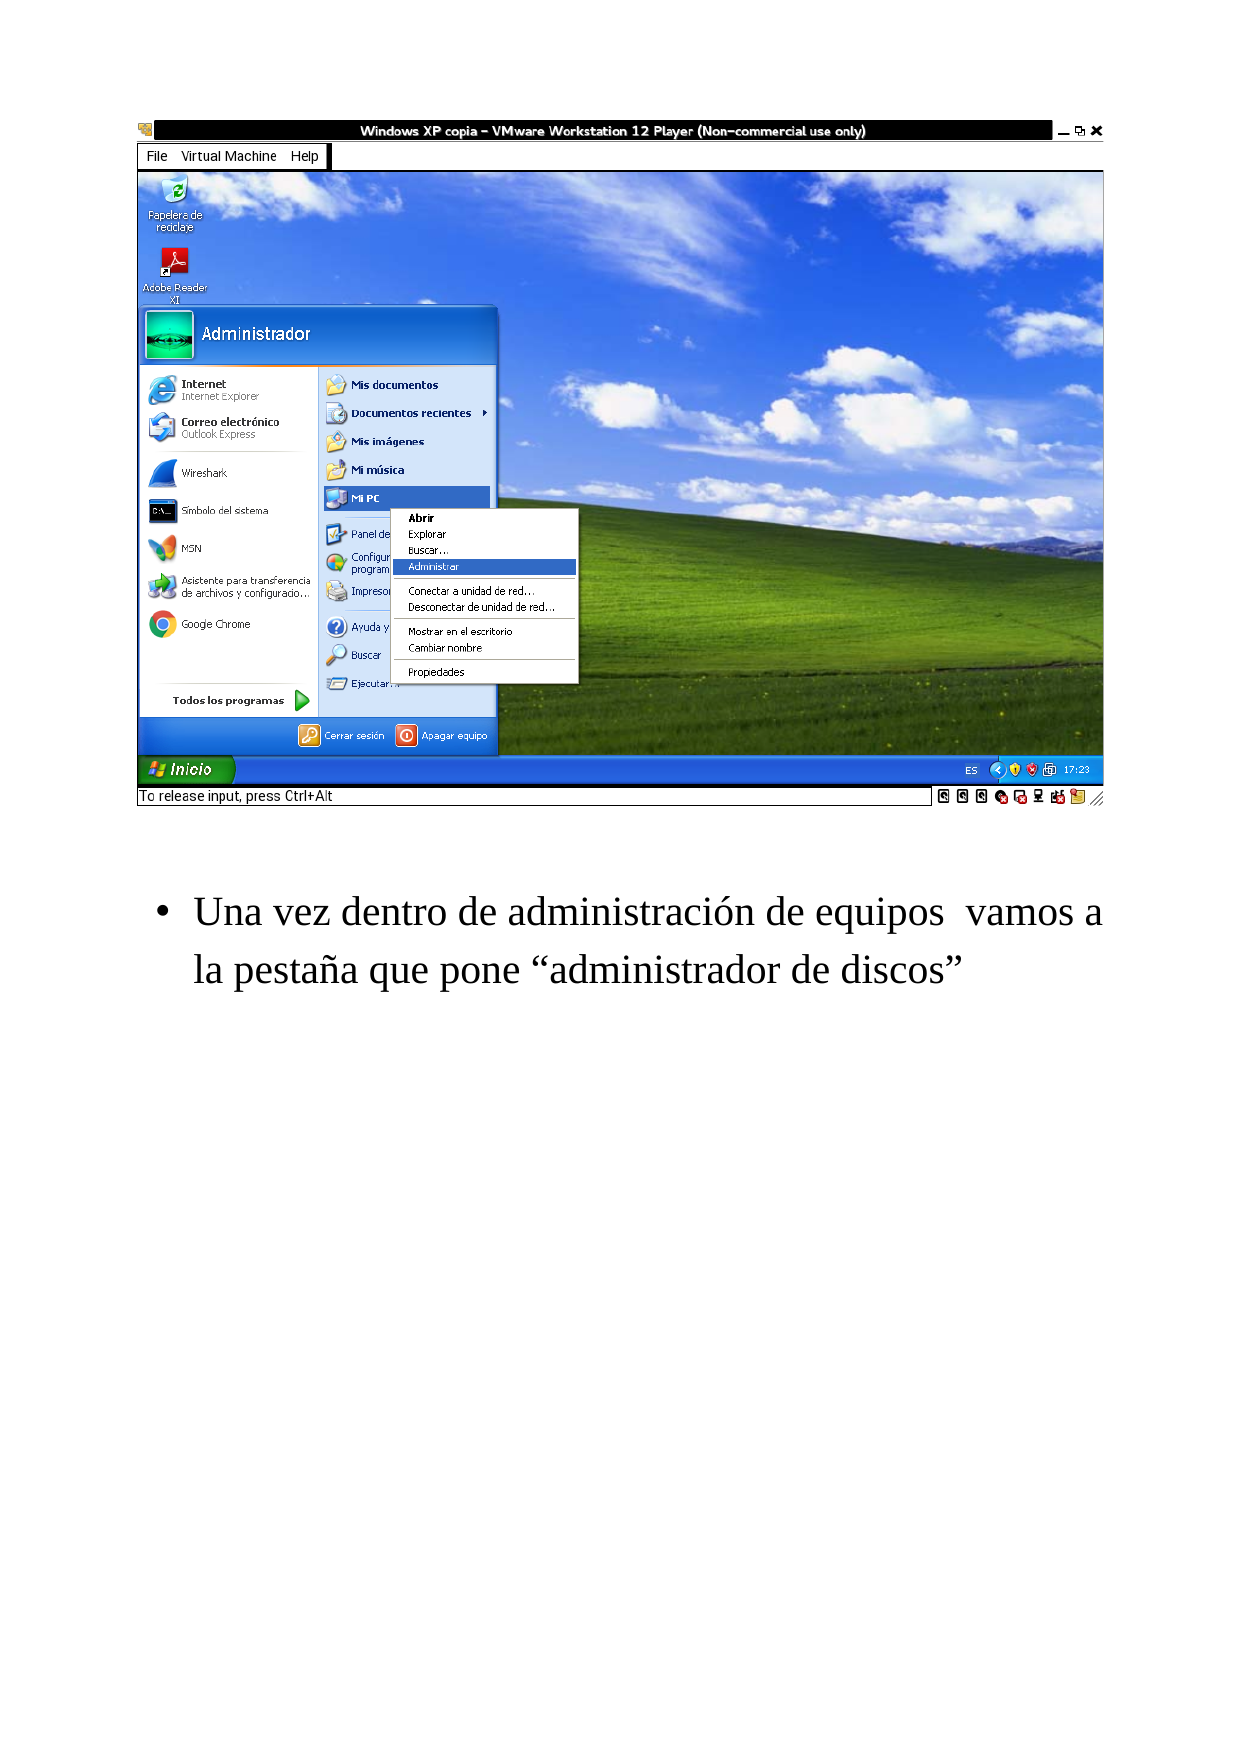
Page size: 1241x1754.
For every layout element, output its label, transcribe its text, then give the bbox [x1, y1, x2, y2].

list Una vez dentro de administración de equipos vamos a la pestaña que pone “administrador de discos” [156, 887, 1122, 992]
picture [136, 118, 1104, 806]
